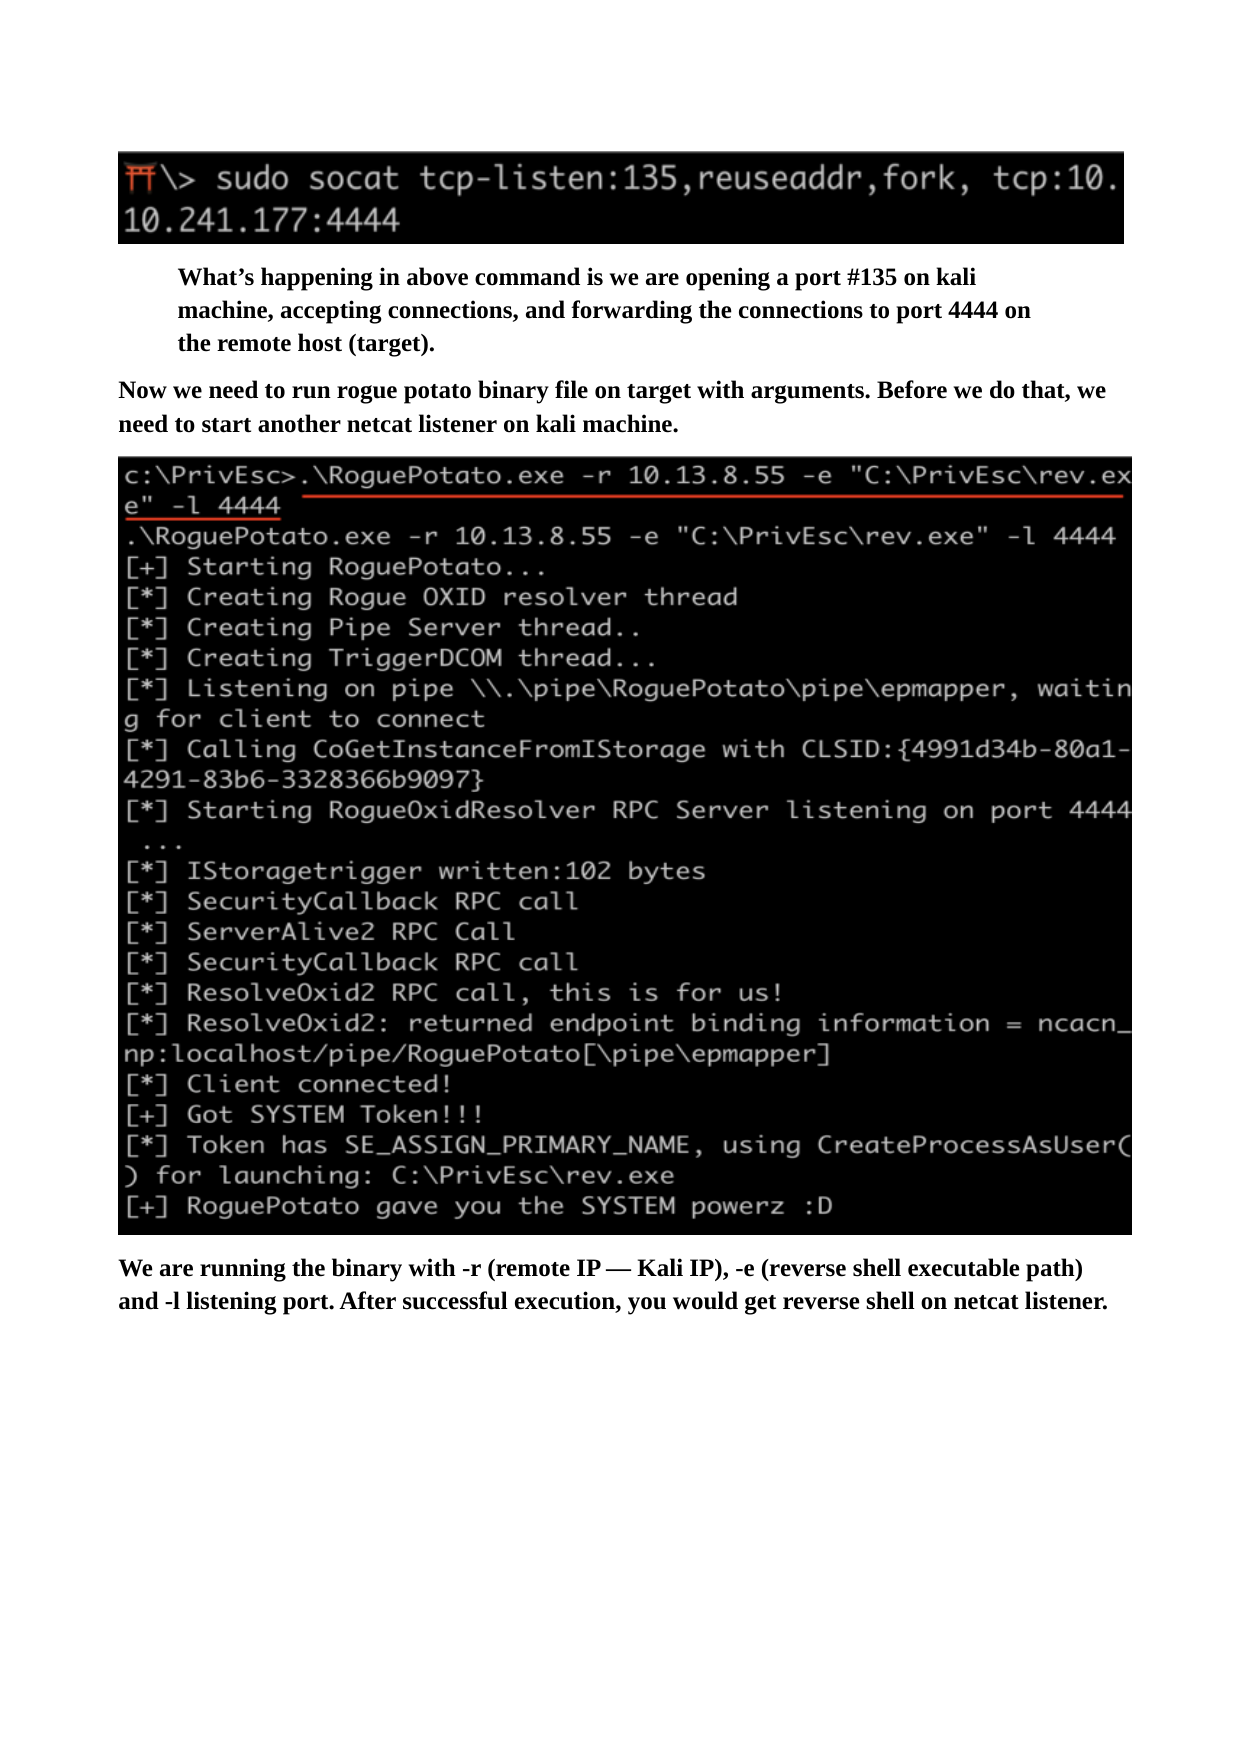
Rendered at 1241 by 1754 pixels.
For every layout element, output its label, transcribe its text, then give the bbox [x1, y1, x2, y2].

text What’s happening in above command is we are opening a port #135 on kali machine, accepting connections, and forwarding the connections to port 4444 on the remote host (target). [177, 262, 1063, 357]
picture [118, 456, 1132, 1235]
text Now we need to run rogue potato binary file on target with arguments. Before we do that, we need to start another netcat listener on kali machine. [118, 376, 1122, 437]
picture [118, 151, 1124, 244]
text We are running the binary with -r (remote IP — Kali IP), -e (reverse shell executable path) and -l listening port. After successful execution, you would get reverse shell on netcat listener. [118, 1253, 1122, 1315]
